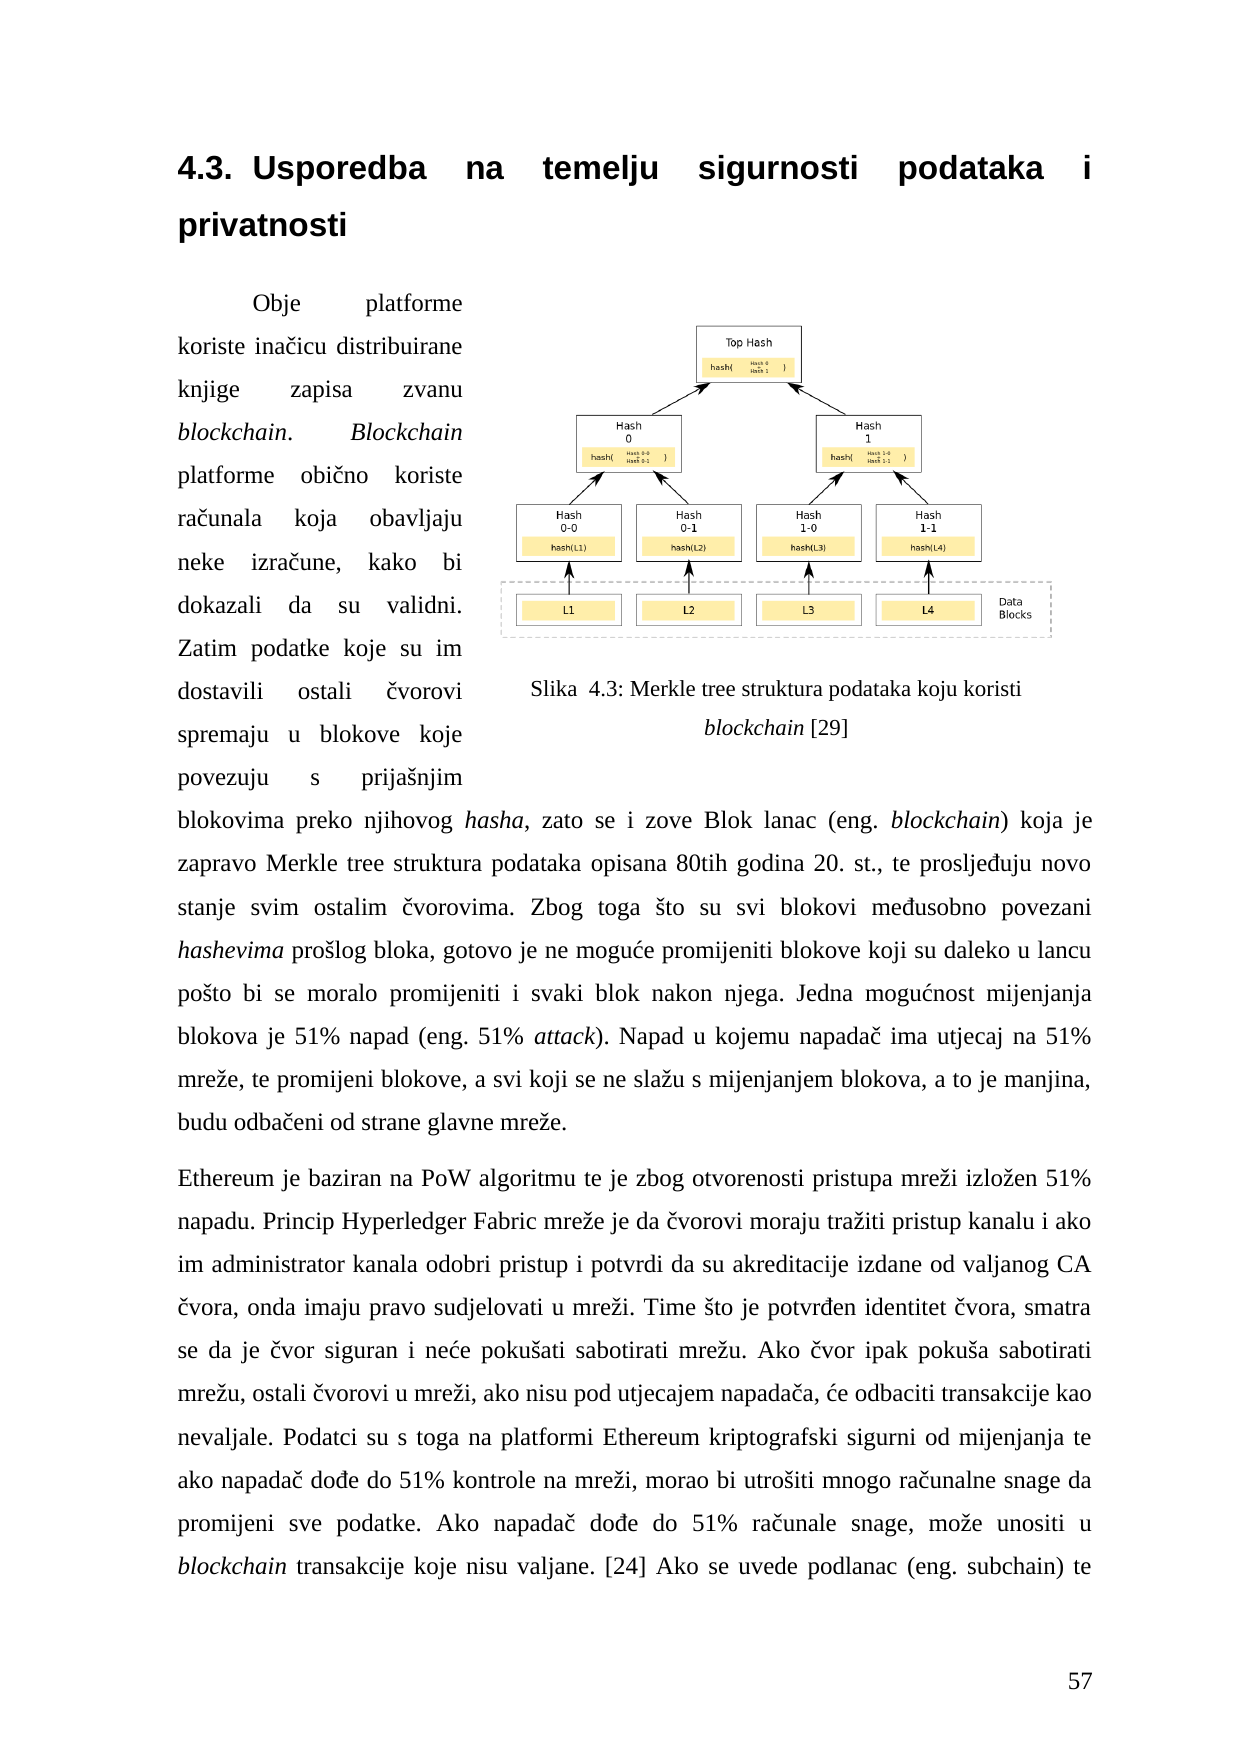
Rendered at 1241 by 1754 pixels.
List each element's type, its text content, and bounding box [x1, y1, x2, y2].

subtitle Usporedba na temelju sigurnosti podataka i privatnosti [177, 148, 1092, 244]
text Slika 4.3: Merkle tree struktura podataka koju koristi blockchain [29] [493, 662, 1060, 741]
text Ethereum je baziran na PoW algoritmu te je zbog otvorenosti pristupa mreži izložen 51% napadu. Princip Hyperledger Fabric mreže je da čvorovi moraju tražiti pristup kanalu i ako im administrator kanala odobri pristup i potvrdi da su akreditacije izdane od valjanog CA čvora, onda imaju pravo sudjelovati u mreži. Time što je potvrđen identitet čvora, smatra se da je čvor siguran i neće pokušati sabotirati mrežu. Ako čvor ipak pokuša sabotirati mrežu, ostali čvorovi u mreži, ako nisu pod utjecajem napadača, će odbaciti transakcije kao nevaljale. Podatci su s toga na platformi Ethereum kriptografski sigurni od mijenjanja te ako napadač dođe do 51% kontrole na mreži, morao bi utrošiti mnogo računalne snage da promijeni sve podatke. Ako napadač dođe do 51% računale snage, može unositi u blockchain transakcije koje nisu valjane. [24] Ako se uvede podlanac (eng. subchain) te [177, 1163, 1092, 1580]
text Obje platforme koriste inačicu distribuirane knjige zapisa zvanu blockchain. Blockchain platforme obično koriste računala koja obavljaju neke izračune, kako bi dokazali da su validni. Zatim podatke koje su im dostavili ostali čvorovi spremaju u blokove koje povezuju s prijašnjim blokovima preko njihovog hasha, zato se i zove Blok lanac (eng. blockchain) koja je zapravo Merkle tree struktura podataka opisana 80tih godina 20. st., te prosljeđuju novo stanje svim ostalim čvorovima. Zbog toga što su svi blokovi međusobno povezani hashevima prošlog bloka, gotovo je ne moguće promijeniti blokove koji su daleko u lancu pošto bi se moralo promijeniti i svaki blok nakon njega. Jedna mogućnost mijenjanja blokova je 51% napad (eng. 51% attack). Napad u kojemu napadač ima utjecaj na 51% mreže, te promijeni blokove, a svi koji se ne slažu s mijenjanjem blokova, a to je manjina, budu odbačeni od strane glavne mreže. [177, 288, 1092, 1136]
picture [492, 300, 1060, 662]
